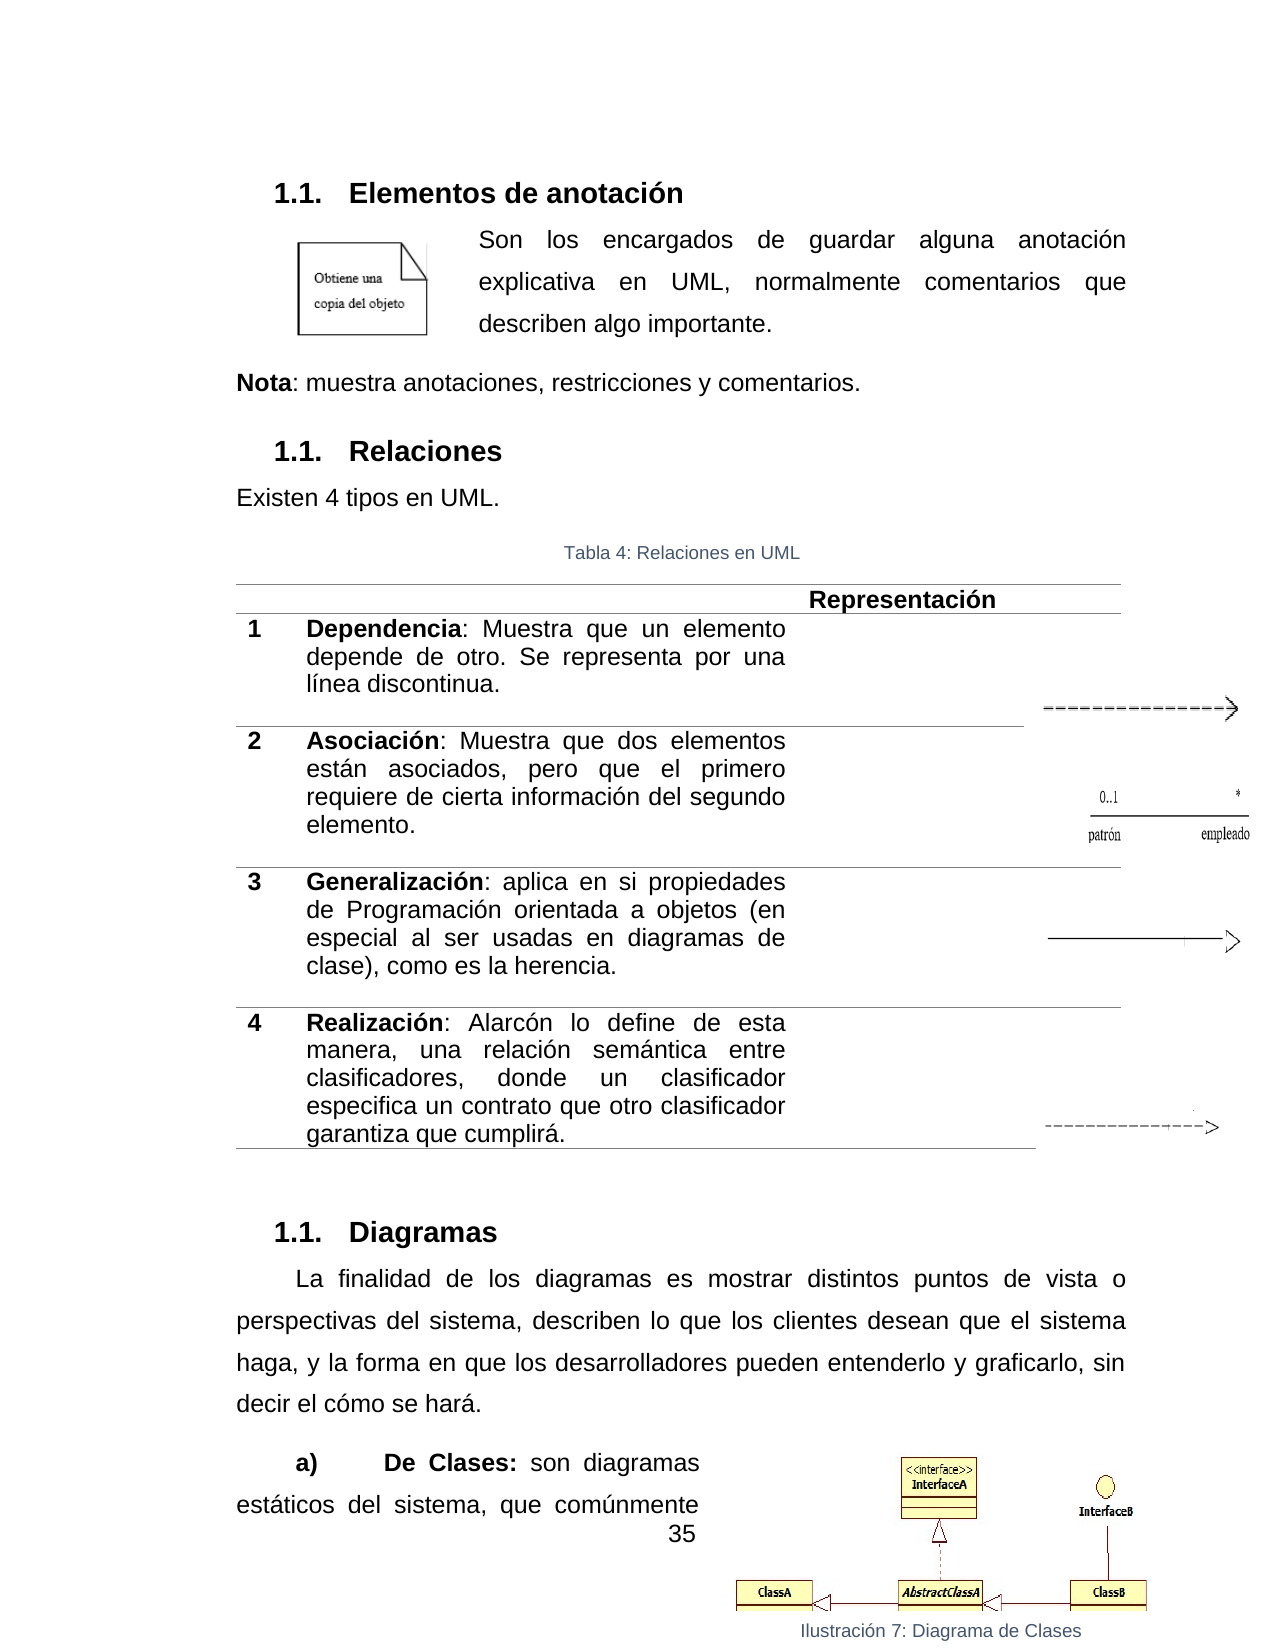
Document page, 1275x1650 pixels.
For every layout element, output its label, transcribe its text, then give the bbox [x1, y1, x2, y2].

picture [1035, 1105, 1227, 1149]
table_cell Generalización: aplica en si propiedades de Programación orientada a objetos (en especial al ser usadas en diagramas de clase), como es la herencia. [295, 868, 797, 1007]
subtitle Relaciones [274, 435, 1127, 468]
picture [1026, 911, 1264, 971]
list De Clases: son diagramas estáticos del sistema, que comúnmente [236, 1449, 718, 1519]
subtitle Diagramas [274, 1216, 1127, 1248]
table_cell 1 [236, 614, 295, 726]
table_header Representación [798, 585, 1121, 613]
table_header [236, 585, 295, 613]
picture [255, 227, 460, 366]
table_cell Asociación: Muestra que dos elementos están asociados, pero que el primero requiere de cierta información del segundo elemento. [295, 727, 797, 867]
table_cell [798, 614, 1121, 726]
table_cell 4 [236, 1008, 295, 1148]
table_cell [798, 1008, 1121, 1148]
table_cell 3 [236, 868, 295, 1007]
text Tabla 4: Relaciones en UML [236, 543, 1127, 563]
table_cell [798, 727, 1121, 767]
text Existen 4 tipos en UML. [236, 484, 1127, 512]
picture [1070, 767, 1263, 856]
table_cell Realización: Alarcón lo define de esta manera, una relación semántica entre clasificadores, donde un clasificador especifica un contrato que otro clasificador garantiza que cumplirá. [295, 1008, 797, 1148]
table_cell 2 [236, 727, 295, 867]
table_cell [798, 768, 1121, 867]
picture [1023, 662, 1252, 748]
table_cell Dependencia: Muestra que un elemento depende de otro. Se representa por una línea discontinua. [295, 614, 797, 726]
subtitle Elementos de anotación [274, 177, 1127, 210]
list [718, 1611, 1163, 1650]
text Son los encargados de guardar alguna anotación explicativa en UML, normalmente comentarios que describen algo importante. [236, 226, 1127, 338]
text Nota: muestra anotaciones, restricciones y comentarios. [236, 368, 1127, 396]
table_cell [798, 868, 1121, 1007]
list Ilustración 7: Diagrama de Clases [727, 1620, 1154, 1641]
text La finalidad de los diagramas es mostrar distintos puntos de vista o perspectivas del sistema, describen lo que los clientes desean que el sistema haga, y la forma en que los desarrolladores pueden entenderlo y graficarlo, sin decir el cómo se hará. [236, 1265, 1127, 1418]
table_header [295, 585, 797, 613]
picture [718, 1436, 1164, 1650]
